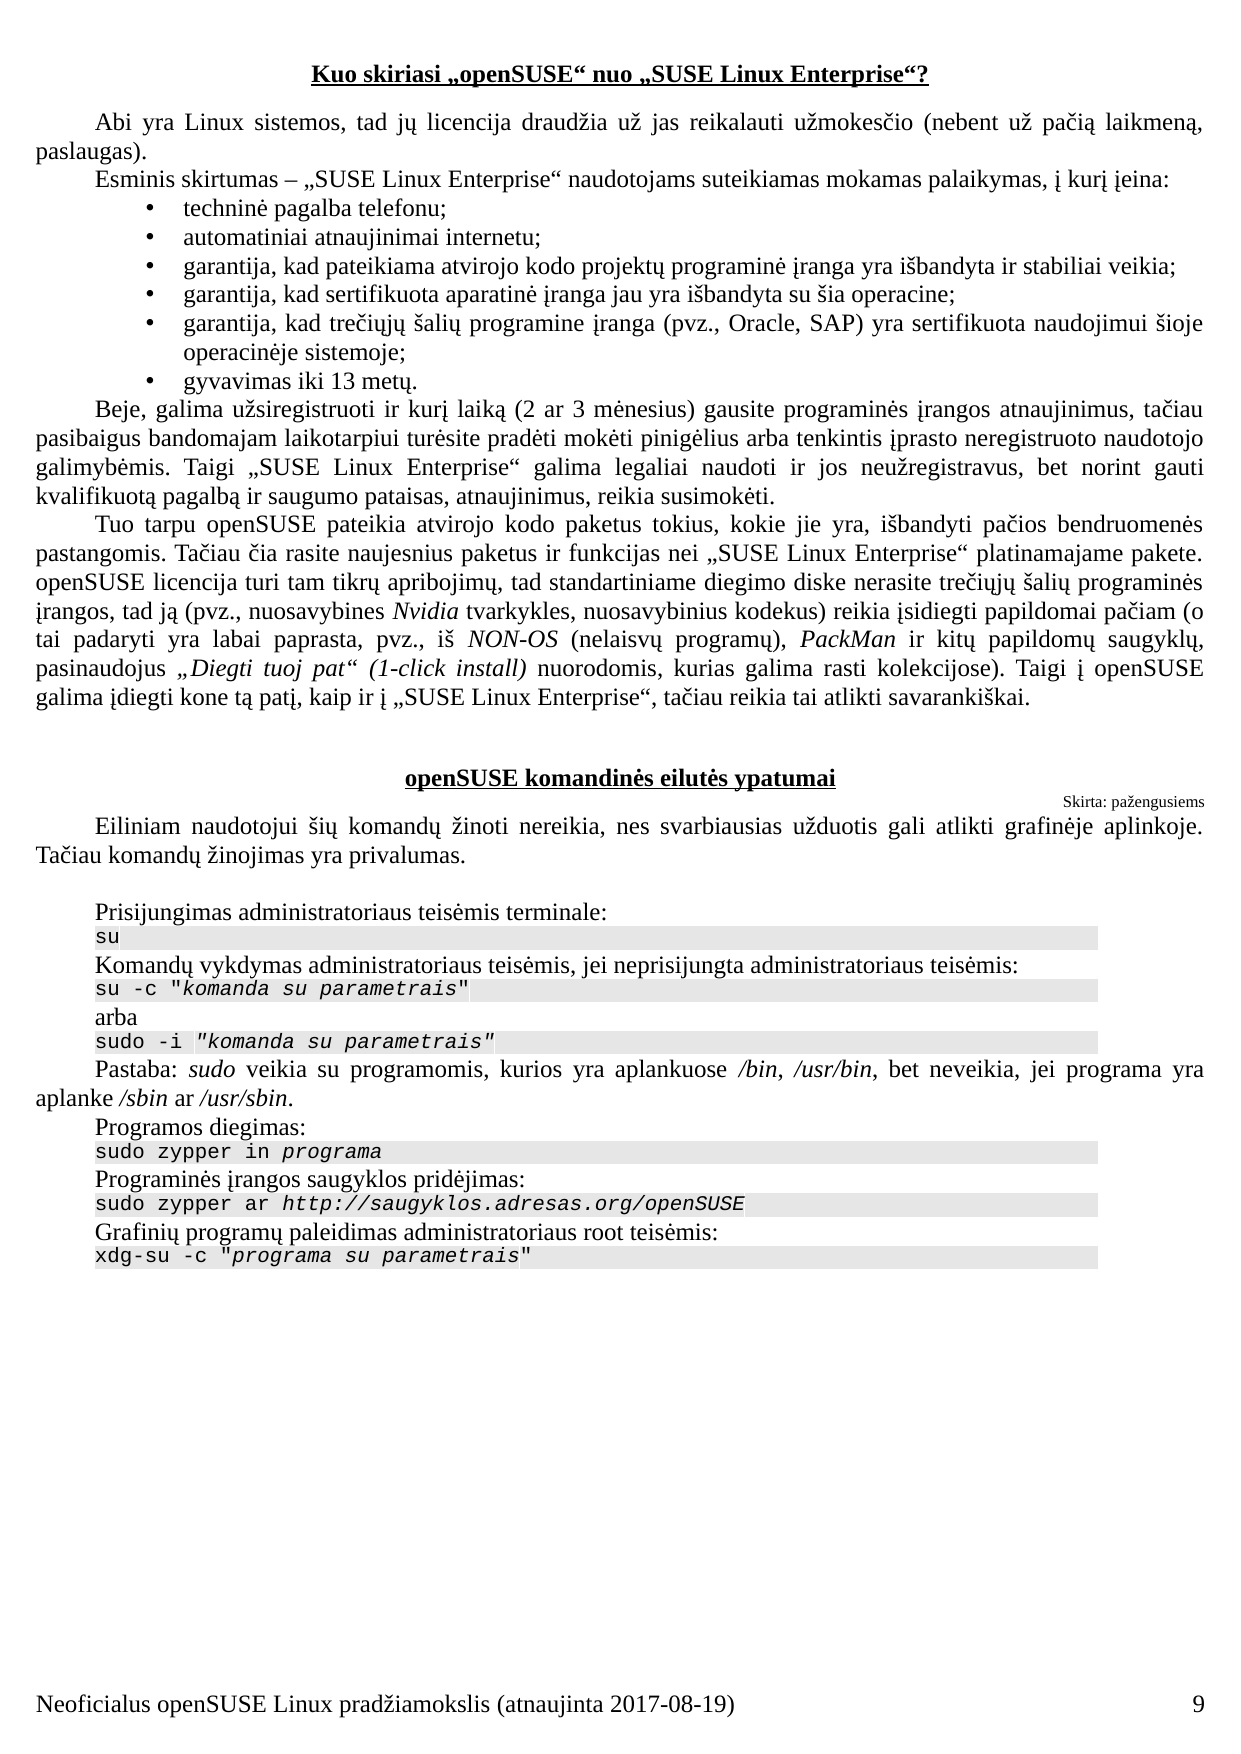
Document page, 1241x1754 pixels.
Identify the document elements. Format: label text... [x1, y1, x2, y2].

text Esminis skirtumas – „SUSE Linux Enterprise“ naudotojams suteikiamas mokamas palaikymas, į kurį įeina: [35, 164, 1205, 193]
list techninė pagalba telefonu; [146, 193, 1205, 222]
text Programos diegimas: [35, 1112, 1205, 1141]
list garantija, kad sertifikuota aparatinė įranga jau yra išbandyta su šia operacine; [146, 279, 1205, 308]
text Grafinių programų paleidimas administratoriaus root teisėmis: [35, 1217, 1205, 1246]
text sudo zypper in programa [35, 1141, 95, 1164]
text sudo zypper in programa [1098, 1141, 1205, 1164]
text xdg-su -c "programa su parametrais" [1098, 1246, 1205, 1269]
text sudo zypper ar http://saugyklos.adresas.org/openSUSE [1098, 1193, 1205, 1217]
text Eiliniam naudotojui šių komandų žinoti nereikia, nes svarbiausias užduotis gali atlikti grafinėje aplinkoje. Tačiau komandų žinojimas yra privalumas. [35, 811, 1205, 868]
text xdg-su -c "programa su parametrais" [35, 1246, 95, 1269]
text su [35, 926, 95, 950]
text sudo -i "komanda su parametrais" [1098, 1031, 1205, 1054]
text Prisijungimas administratoriaus teisėmis terminale: [35, 897, 1205, 926]
text su -c "komanda su parametrais" [35, 978, 1205, 1002]
text Abi yra Linux sistemos, tad jų licencija draudžia už jas reikalauti užmokesčio (nebent už pačią laikmeną, paslaugas). [35, 107, 1205, 164]
list garantija, kad pateikiama atvirojo kodo projektų programinė įranga yra išbandyta ir stabiliai veikia; [146, 251, 1205, 279]
text Pastaba: sudo veikia su programomis, kurios yra aplankuose /bin, /usr/bin, bet neveikia, jei programa yra aplanke /sbin ar /usr/sbin. [35, 1054, 1205, 1112]
text Kuo skiriasi „openSUSE“ nuo „SUSE Linux Enterprise“? [35, 59, 1205, 88]
text su [1098, 926, 1205, 950]
text Beje, galima užsiregistruoti ir kurį laiką (2 ar 3 mėnesius) gausite programinės įrangos atnaujinimus, tačiau pasibaigus bandomajam laikotarpiui turėsite pradėti mokėti pinigėlius arba tenkintis įprasto neregistruoto naudotojo galimybėmis. Taigi „SUSE Linux Enterprise“ galima legaliai naudoti ir jos neužregistravus, bet norint gauti kvalifikuotą pagalbą ir saugumo pataisas, atnaujinimus, reikia susimokėti. [35, 394, 1205, 509]
list gyvavimas iki 13 metų. [146, 366, 1205, 394]
text sudo -i "komanda su parametrais" [35, 1031, 95, 1054]
text Komandų vykdymas administratoriaus teisėmis, jei neprisijungta administratoriaus teisėmis: [35, 950, 1205, 978]
text Skirta: pažengusiems [35, 792, 1205, 811]
text Tuo tarpu openSUSE pateikia atvirojo kodo paketus tokius, kokie jie yra, išbandyti pačios bendruomenės pastangomis. Tačiau čia rasite naujesnius paketus ir funkcijas nei „SUSE Linux Enterprise“ platinamajame pakete. openSUSE licencija turi tam tikrų apribojimų, tad standartiniame diegimo diske nerasite trečiųjų šalių programinės įrangos, tad ją (pvz., nuosavybines Nvidia tvarkykles, nuosavybinius kodekus) reikia įsidiegti papildomai pačiam (o tai padaryti yra labai paprasta, pvz., iš NON-OS (nelaisvų programų), PackMan ir kitų papildomų saugyklų, pasinaudojus „Diegti tuoj pat“ (1-click install) nuorodomis, kurias galima rasti kolekcijose). Taigi į openSUSE galima įdiegti kone tą patį, kaip ir į „SUSE Linux Enterprise“, tačiau reikia tai atlikti savarankiškai. [35, 509, 1205, 711]
text sudo zypper ar http://saugyklos.adresas.org/openSUSE [35, 1193, 95, 1217]
text Programinės įrangos saugyklos pridėjimas: [35, 1164, 1205, 1193]
text arba [35, 1002, 1205, 1031]
list garantija, kad trečiųjų šalių programine įranga (pvz., Oracle, SAP) yra sertifikuota naudojimui šioje operacinėje sistemoje; [146, 308, 1205, 366]
text openSUSE komandinės eilutės ypatumai [35, 763, 1205, 792]
list automatiniai atnaujinimai internetu; [146, 222, 1205, 251]
